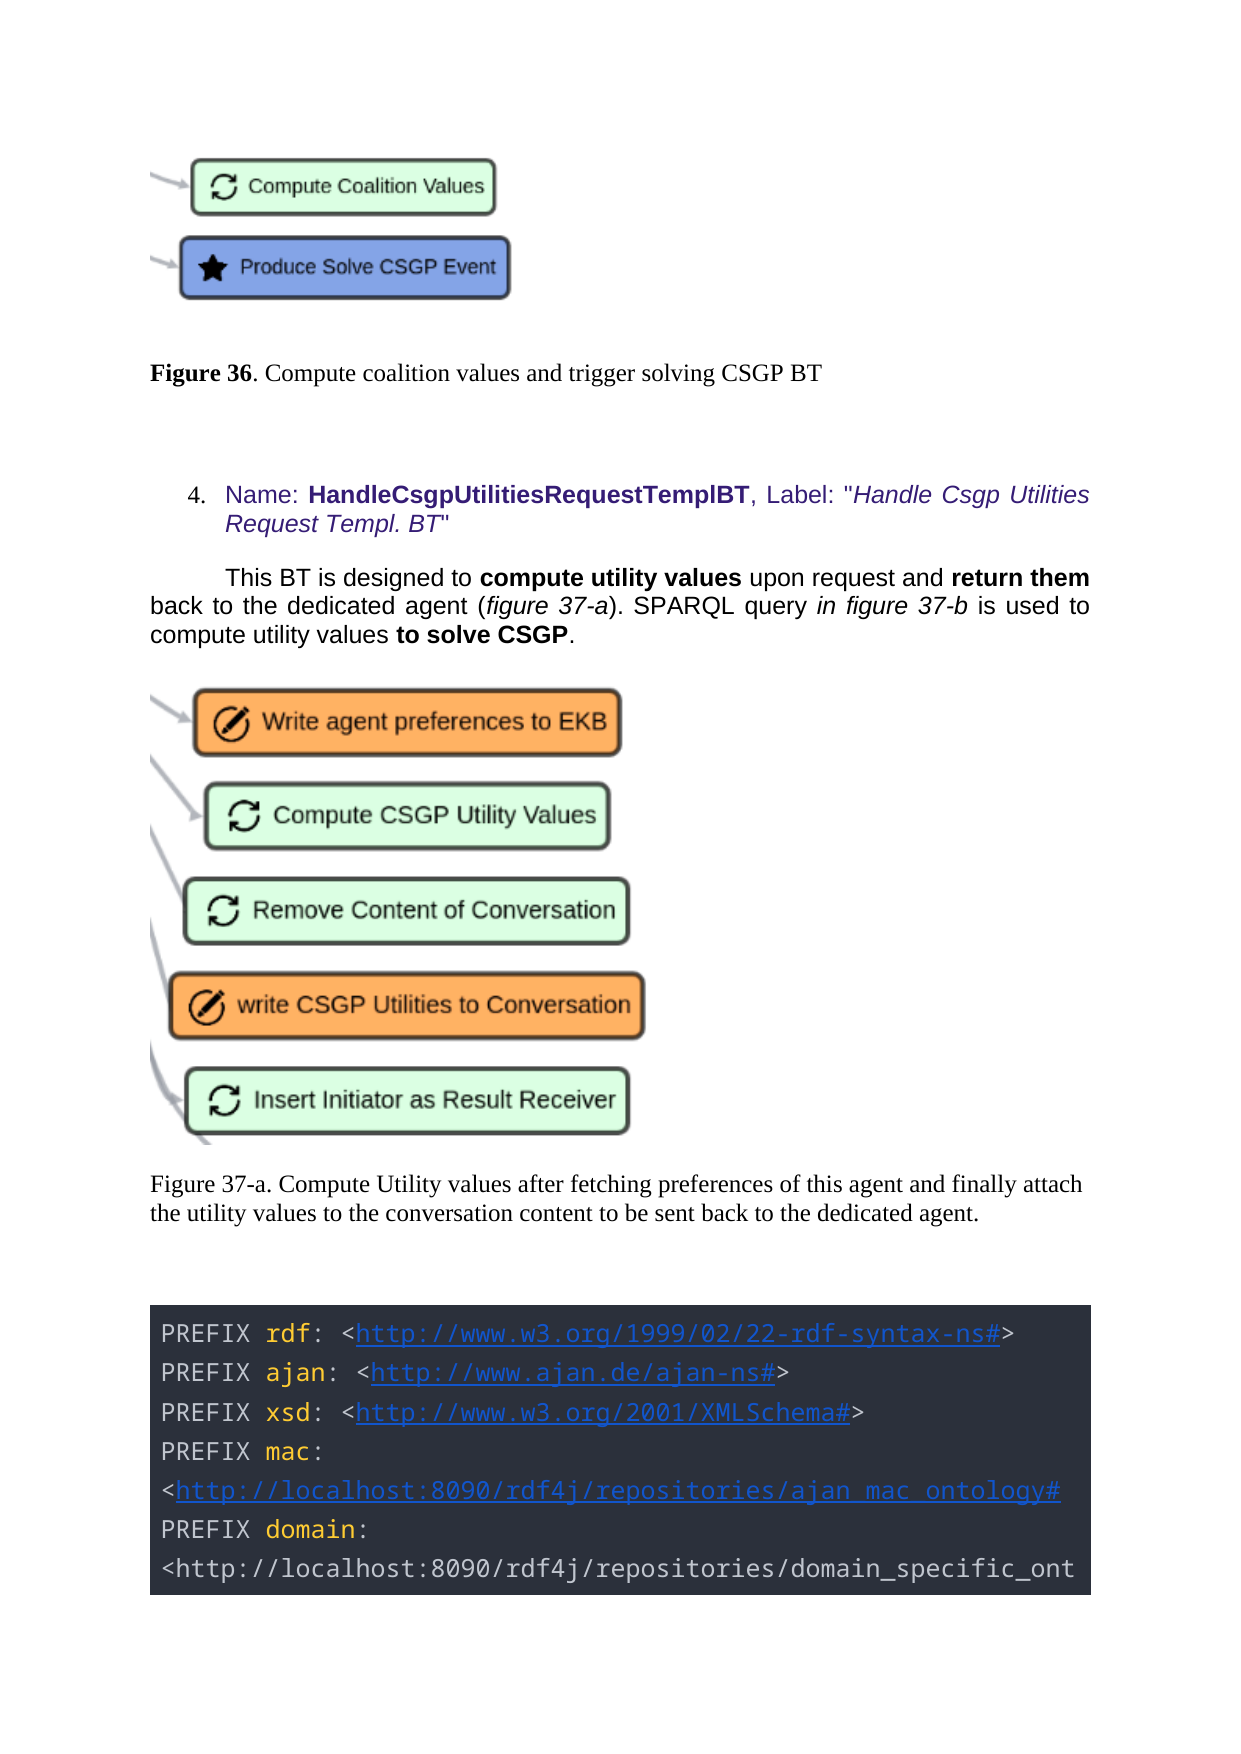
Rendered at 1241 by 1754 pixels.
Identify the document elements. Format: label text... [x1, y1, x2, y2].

picture [150, 673, 657, 1145]
text Figure 37-a. Compute Utility values after fetching preferences of this agent and finally attach the utility values to the conversation content to be sent back to the dedicated agent. [150, 1169, 1090, 1227]
list Name: HandleCsgpUtilitiesRequestTemplBT, Label: "Handle Csgp Utilities Request Templ. BT" [187, 480, 1090, 538]
text Figure 36. Compute coalition values and trigger solving CSGP BT [150, 358, 1090, 387]
picture [150, 150, 546, 327]
table_header PREFIX rdf: <http://www.w3.org/1999/02/22-rdf-syntax-ns#> PREFIX ajan: <http://www.ajan.de/ajan-ns#> PREFIX xsd: <http://www.w3.org/2001/XMLSchema#> PREFIX mac: <http://localhost:8090/rdf4j/repositories/ajan_mac_ontology# PREFIX domain: <http://localhost:8090/rdf4j/repositories/domain_specific_ont [150, 1305, 1091, 1595]
text This BT is designed to compute utility values upon request and return them back to the dedicated agent (figure 37-a). SPARQL query in figure 37-b is used to compute utility values to solve CSGP. [150, 563, 1090, 649]
